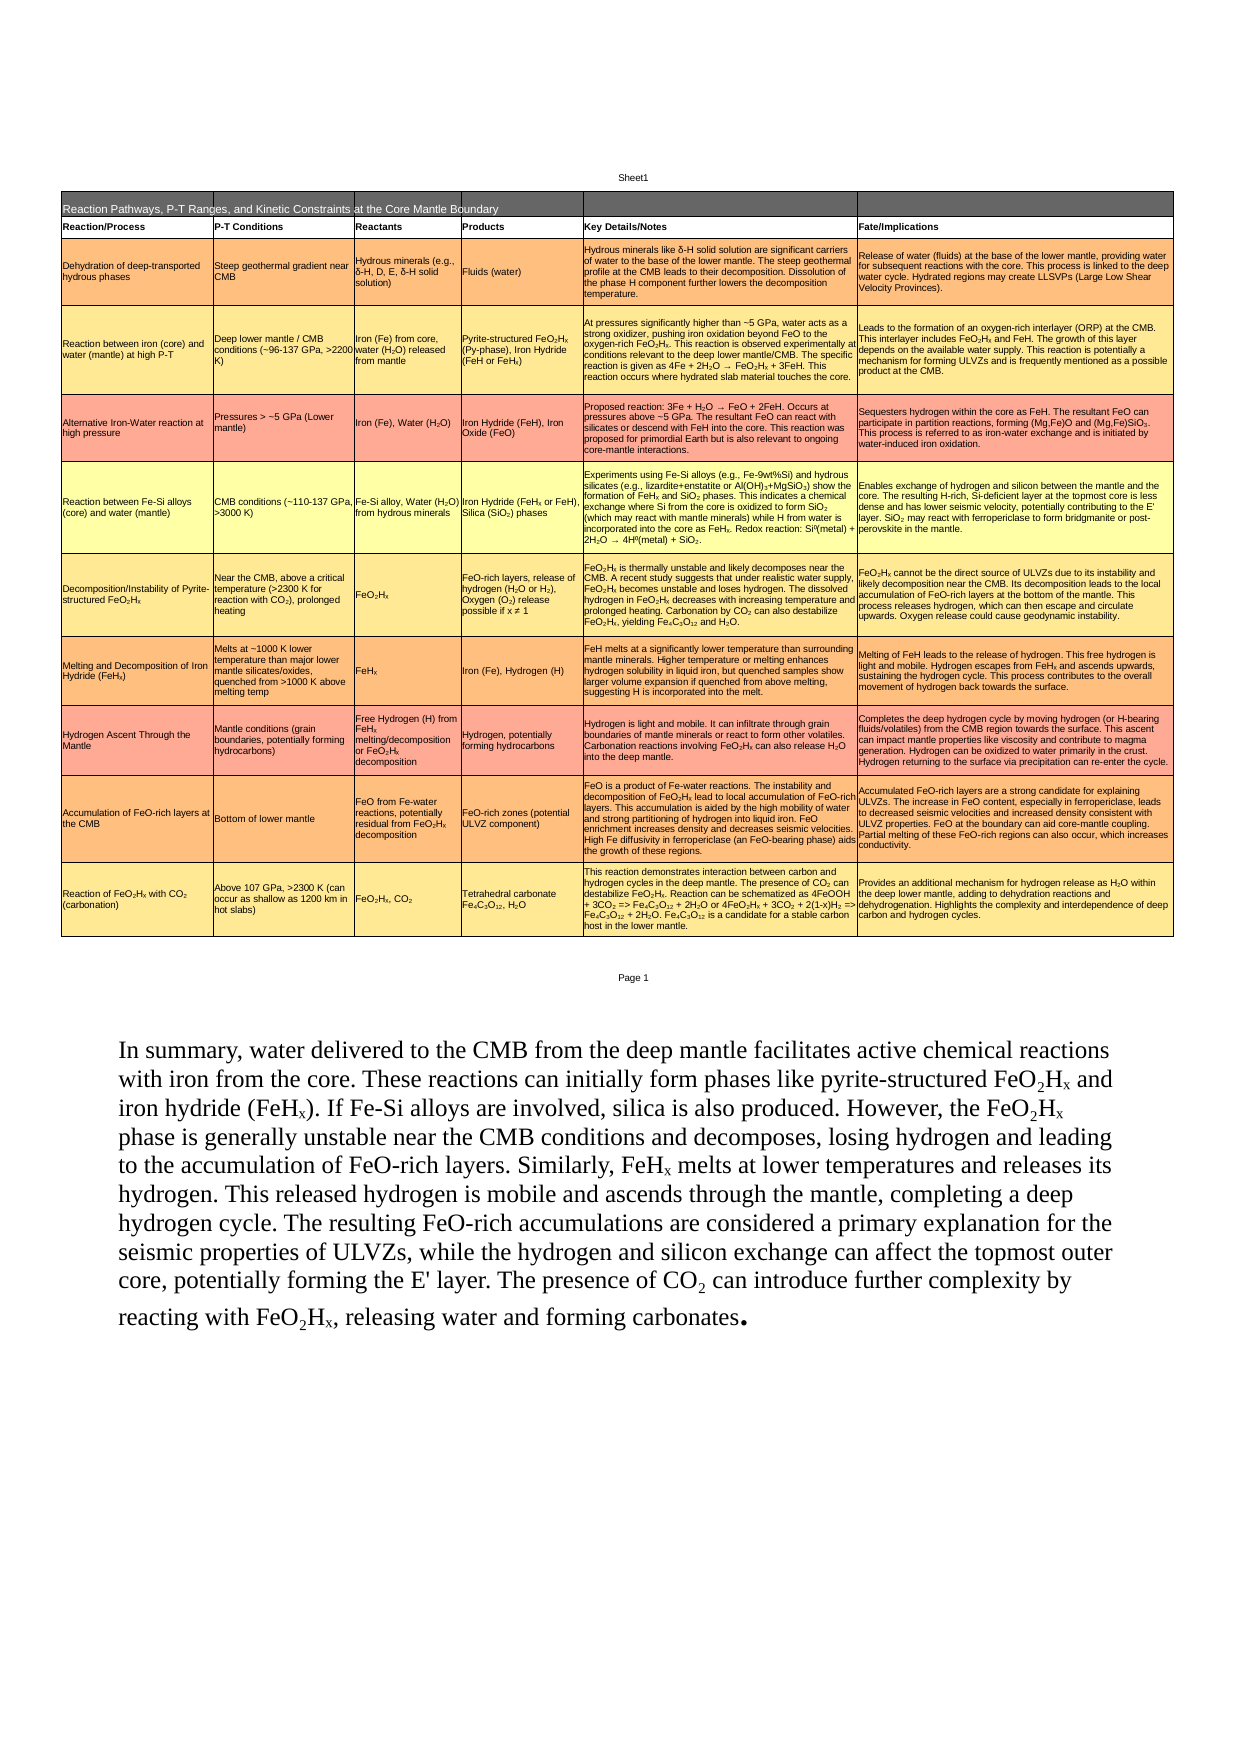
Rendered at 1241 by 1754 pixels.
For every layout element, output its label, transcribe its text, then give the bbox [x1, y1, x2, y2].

text In summary, water delivered to the CMB from the deep mantle facilitates active chemical reactions with iron from the core. These reactions can initially form phases like pyrite-structured FeO₂Hₓ and iron hydride (FeHₓ). If Fe-Si alloys are involved, silica is also produced. However, the FeO₂Hₓ phase is generally unstable near the CMB conditions and decomposes, losing hydrogen and leading to the accumulation of FeO-rich layers. Similarly, FeHₓ melts at lower temperatures and releases its hydrogen. This released hydrogen is mobile and ascends through the mantle, completing a deep hydrogen cycle. The resulting FeO-rich accumulations are considered a primary explanation for the seismic properties of ULVZs, while the hydrogen and silicon exchange can affect the topmost outer core, potentially forming the E' layer. The presence of CO₂ can introduce further complexity by reacting with FeO₂Hₓ, releasing water and forming carbonates. [118, 1035, 1122, 1332]
